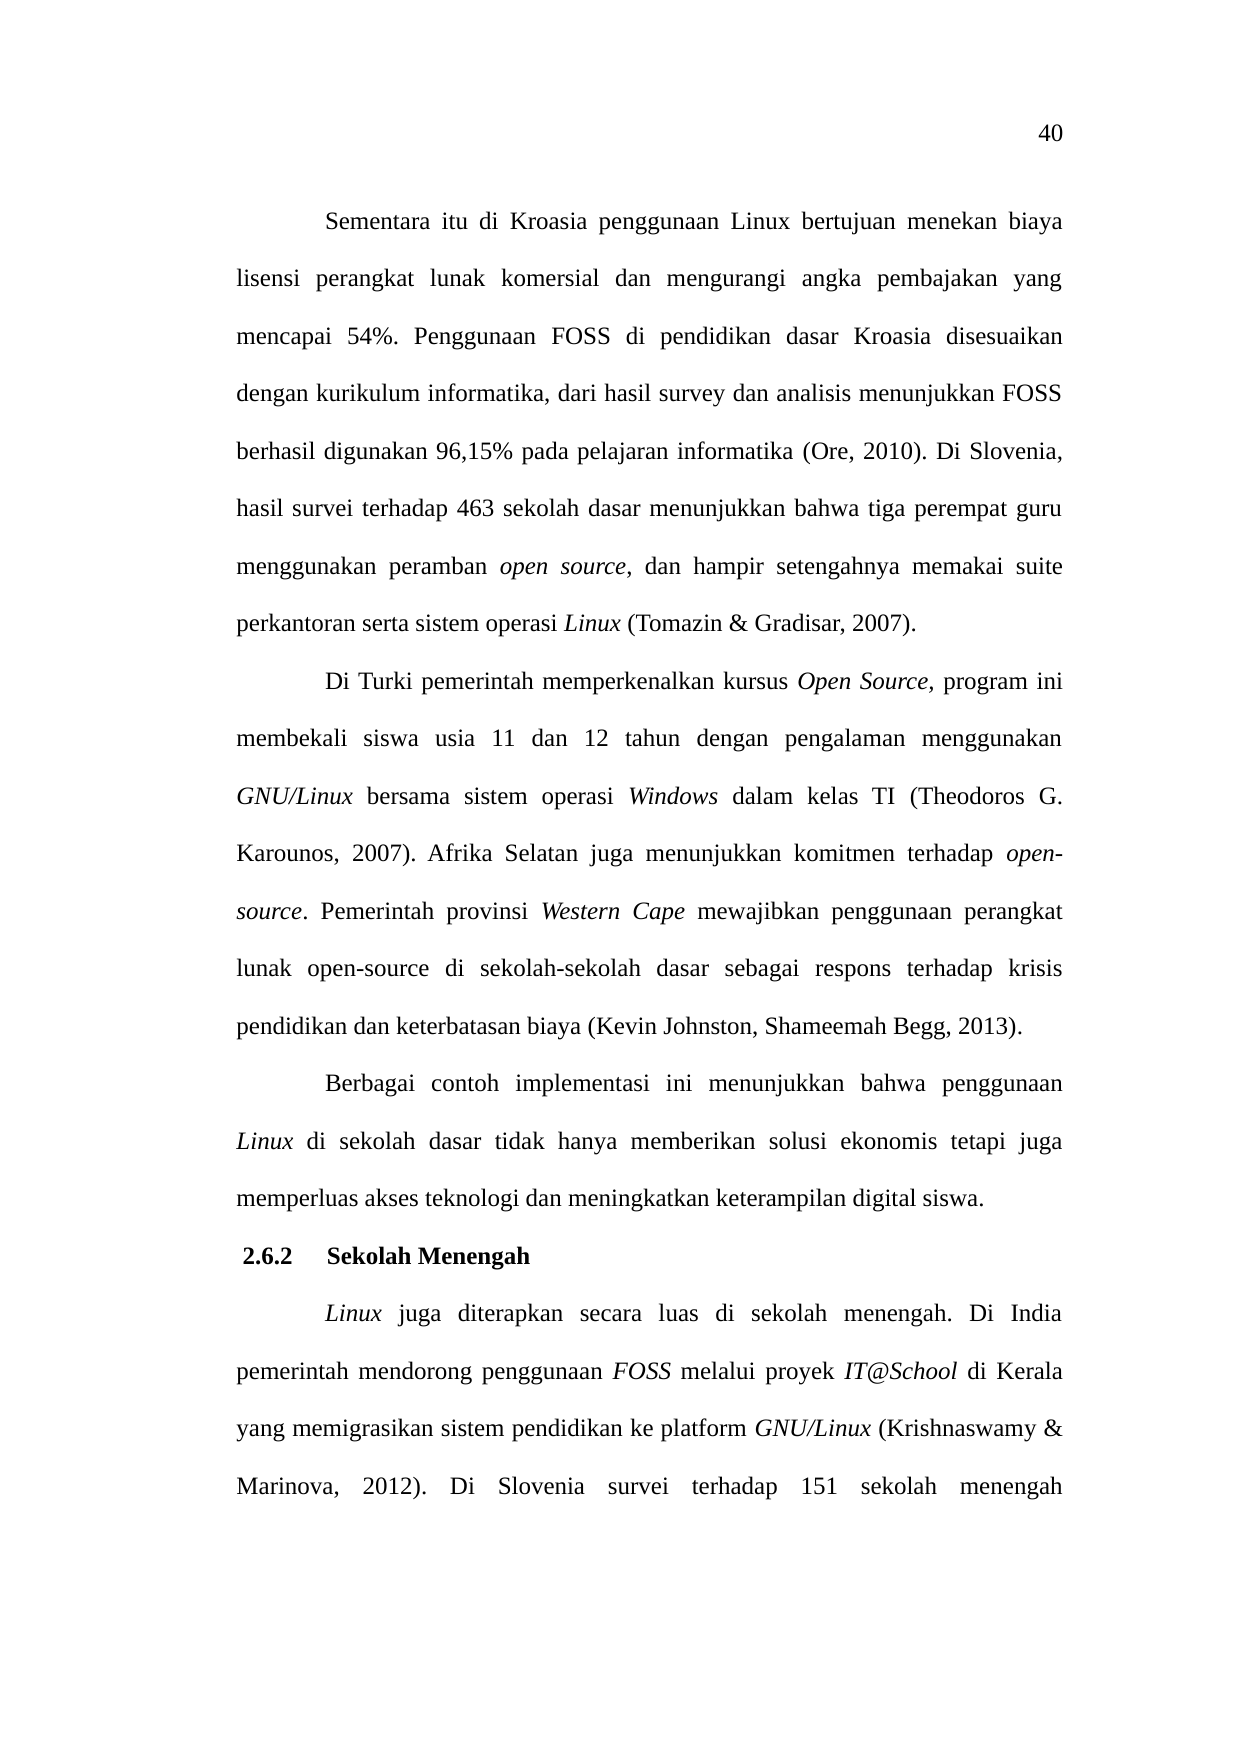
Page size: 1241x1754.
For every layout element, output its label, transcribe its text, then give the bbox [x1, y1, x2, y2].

text Sementara itu di Kroasia penggunaan Linux bertujuan menekan biaya lisensi perangkat lunak komersial dan mengurangi angka pembajakan yang mencapai 54%. Penggunaan FOSS di pendidikan dasar Kroasia disesuaikan dengan kurikulum informatika, dari hasil survey dan analisis menunjukkan FOSS berhasil digunakan 96,15% pada pelajaran informatika (Ore, 2010)⁠. Di Slovenia, hasil survei terhadap 463 sekolah dasar menunjukkan bahwa tiga perempat guru menggunakan peramban open source, dan hampir setengahnya memakai suite perkantoran serta sistem operasi Linux (Tomazin & Gradisar, 2007)⁠. [236, 206, 1063, 637]
subtitle Sekolah Menengah [236, 1241, 1063, 1270]
text Di Turki pemerintah memperkenalkan kursus Open Source, program ini membekali siswa usia 11 dan 12 tahun dengan pengalaman menggunakan GNU/Linux bersama sistem operasi Windows dalam kelas TI (Theodoros G. Karounos, 2007)⁠. Afrika Selatan juga menunjukkan komitmen terhadap open-source. Pemerintah provinsi Western Cape mewajibkan penggunaan perangkat lunak open-source di sekolah-sekolah dasar sebagai respons terhadap krisis pendidikan dan keterbatasan biaya (Kevin Johnston, Shameemah Begg, 2013)⁠. [236, 666, 1063, 1040]
text Linux juga diterapkan secara luas di sekolah menengah. Di India pemerintah mendorong penggunaan FOSS melalui proyek IT@School di Kerala yang memigrasikan sistem pendidikan ke platform GNU/Linux (Krishnaswamy & Marinova, 2012)⁠. Di Slovenia survei terhadap 151 sekolah menengah [236, 1298, 1063, 1500]
text Berbagai contoh implementasi ini menunjukkan bahwa penggunaan Linux di sekolah dasar tidak hanya memberikan solusi ekonomis tetapi juga memperluas akses teknologi dan meningkatkan keterampilan digital siswa. [236, 1068, 1063, 1212]
